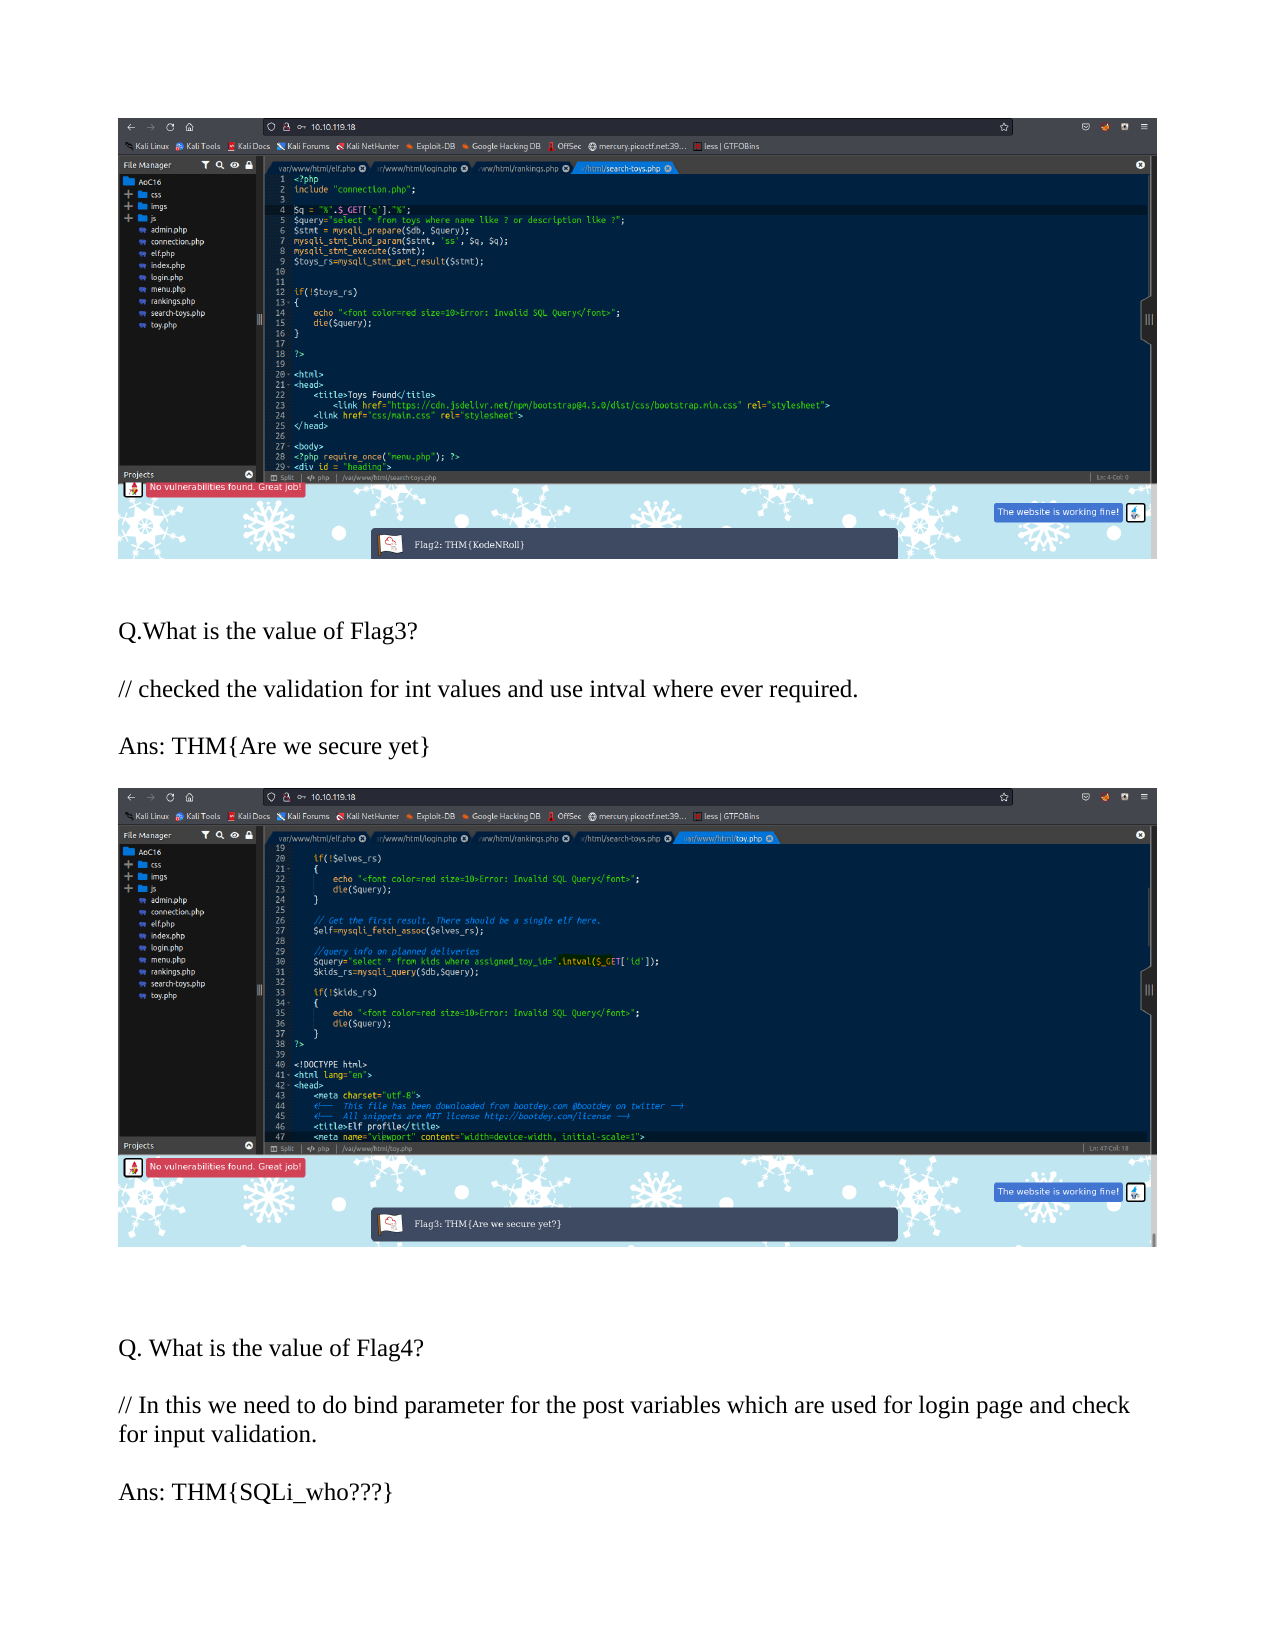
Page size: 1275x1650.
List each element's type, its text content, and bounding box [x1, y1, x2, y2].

picture [118, 788, 1157, 1247]
picture [118, 118, 1157, 559]
text Q. What is the value of Flag4? [118, 1333, 1157, 1362]
text Ans: THM{Are we secure yet} [118, 731, 1157, 760]
text Ans: THM{SQLi_who???} [118, 1477, 1157, 1505]
text // In this we need to do bind parameter for the post variables which are used for login page and check for input validation. [118, 1390, 1157, 1448]
text Q.What is the value of Flag3? [118, 616, 1157, 645]
text // checked the validation for int values and use intval where ever required. [118, 674, 1157, 703]
